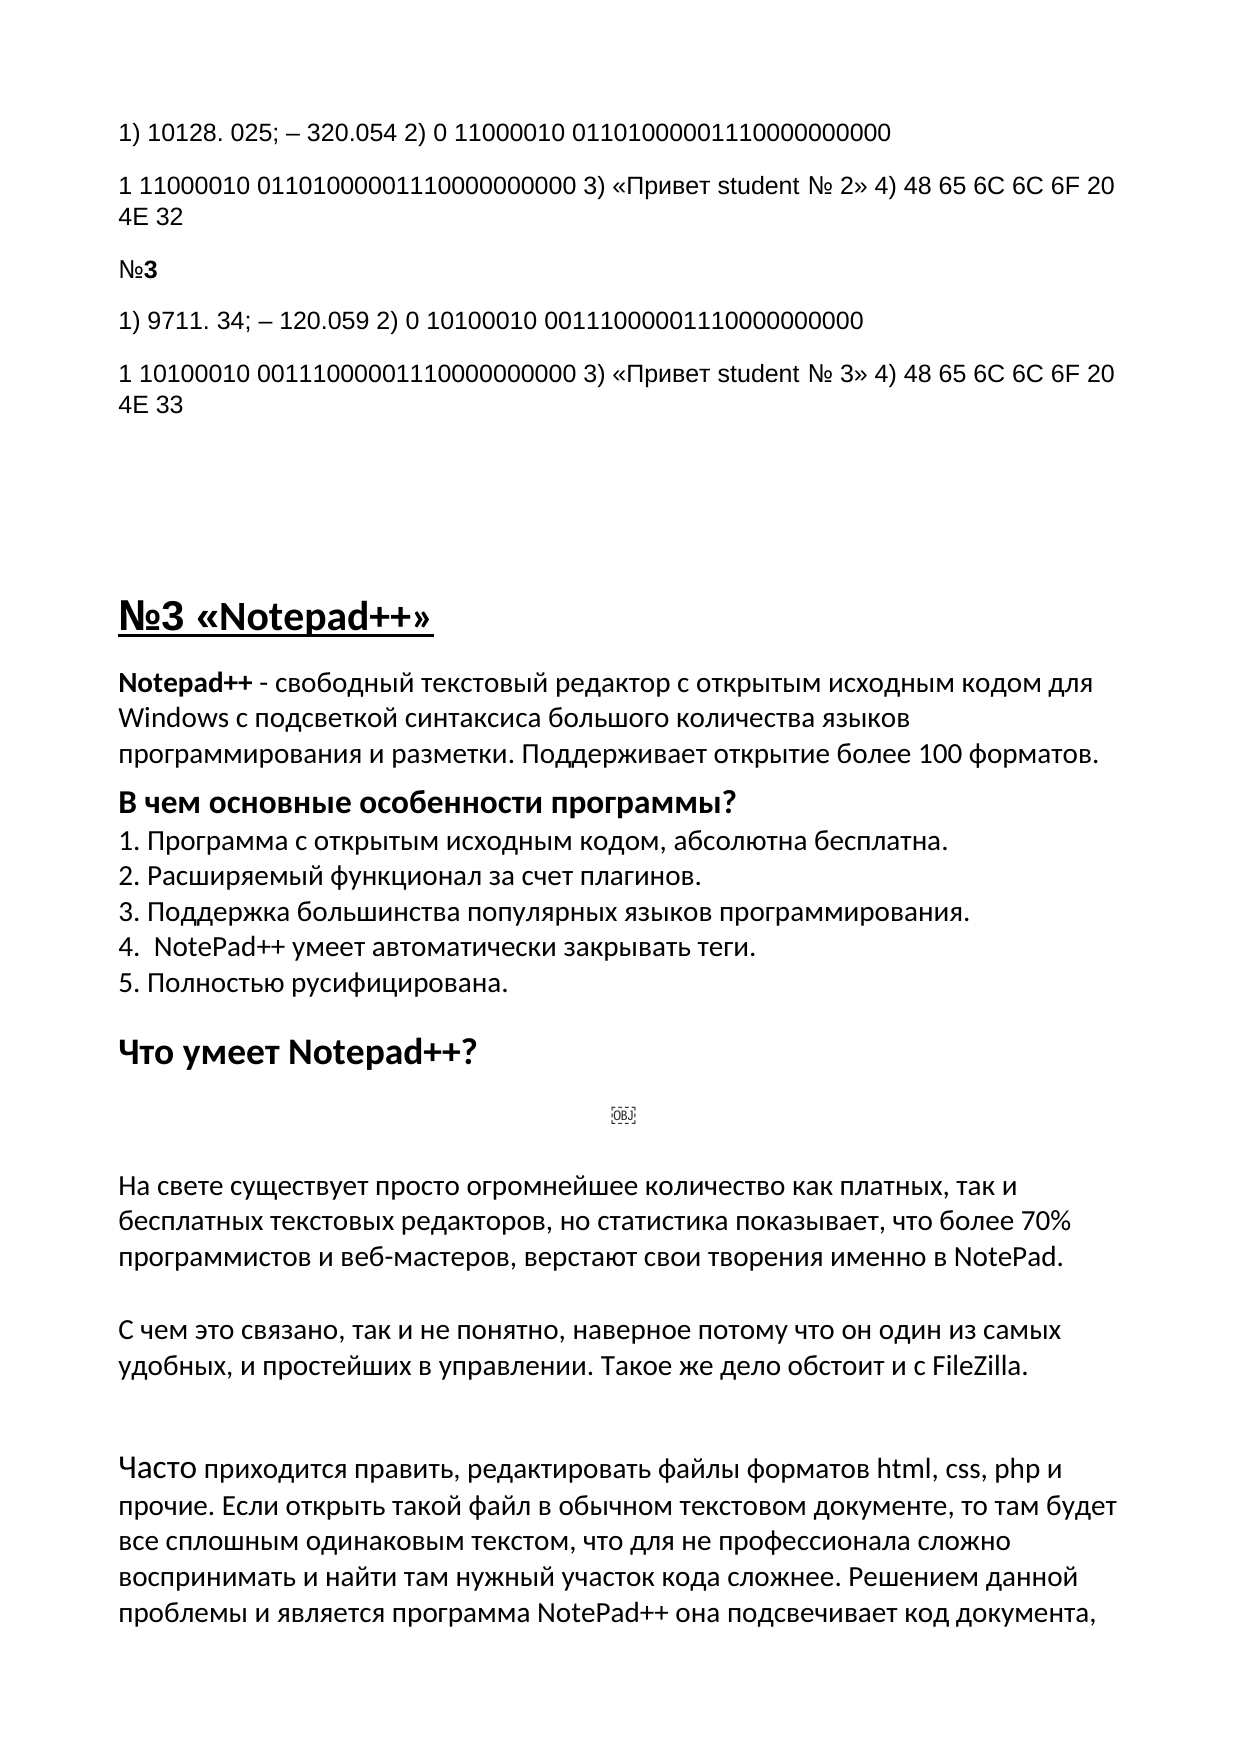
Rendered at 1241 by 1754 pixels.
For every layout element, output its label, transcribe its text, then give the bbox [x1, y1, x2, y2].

text 4. NotePad++ умеет автоматически закрывать теги. [118, 928, 1122, 964]
text 1) 10128. 025; – 320.054 2) 0 11000010 01101000001110000000000 [118, 118, 1122, 147]
text 2. Расширяемый функционал за счет плагинов. [118, 857, 1122, 893]
text С чем это связано, так и не понятно, наверное потому что он один из самых удобных, и простейших в управлении. Такое же дело обстоит и с FileZilla. [118, 1311, 1122, 1382]
text 1 10100010 00111000001110000000000 3) «Привет student № 3» 4) 48 65 6C 6C 6F 20 4E 33 [118, 356, 1122, 419]
text Что умеет Notepad++? [118, 1028, 1122, 1074]
text 5. Полностью русифицирована. [118, 964, 1122, 1000]
text Notepad++ - свободный текстовый редактор с открытым исходным кодом для Windows с подсветкой синтаксиса большого количества языков программирования и разметки. Поддерживает открытие более 100 форматов. [118, 664, 1122, 771]
text 3. Поддержка большинства популярных языков программирования. [118, 893, 1122, 928]
text №3 «Notepad++» [118, 586, 1122, 643]
text 1 11000010 01101000001110000000000 3) «Привет student № 2» 4) 48 65 6C 6C 6F 20 4E 32 [118, 168, 1122, 231]
text 1) 9711. 34; – 120.059 2) 0 10100010 00111000001110000000000 [118, 306, 1122, 335]
text На свете существует просто огромнейшее количество как платных, так и бесплатных текстовых редакторов, но статистика показывает, что более 70% программистов и веб-мастеров, верстают свои творения именно в NotePad. [118, 1167, 1122, 1274]
text 1. Программа с открытым исходным кодом, абсолютна бесплатна. [118, 822, 1122, 857]
text №3 [118, 251, 1122, 285]
text ￼ [118, 1102, 1122, 1129]
text Часто приходится править, редактировать файлы форматов html, css, php и прочие. Если открыть такой файл в обычном текстовом документе, то там будет все сплошным одинаковым текстом, что для не профессионала сложно воспринимать и найти там нужный участок кода сложнее. Решением данной проблемы и является программа NotePad++ она подсвечивает код документа, [118, 1446, 1122, 1629]
text В чем основные особенности программы? [118, 781, 1122, 822]
